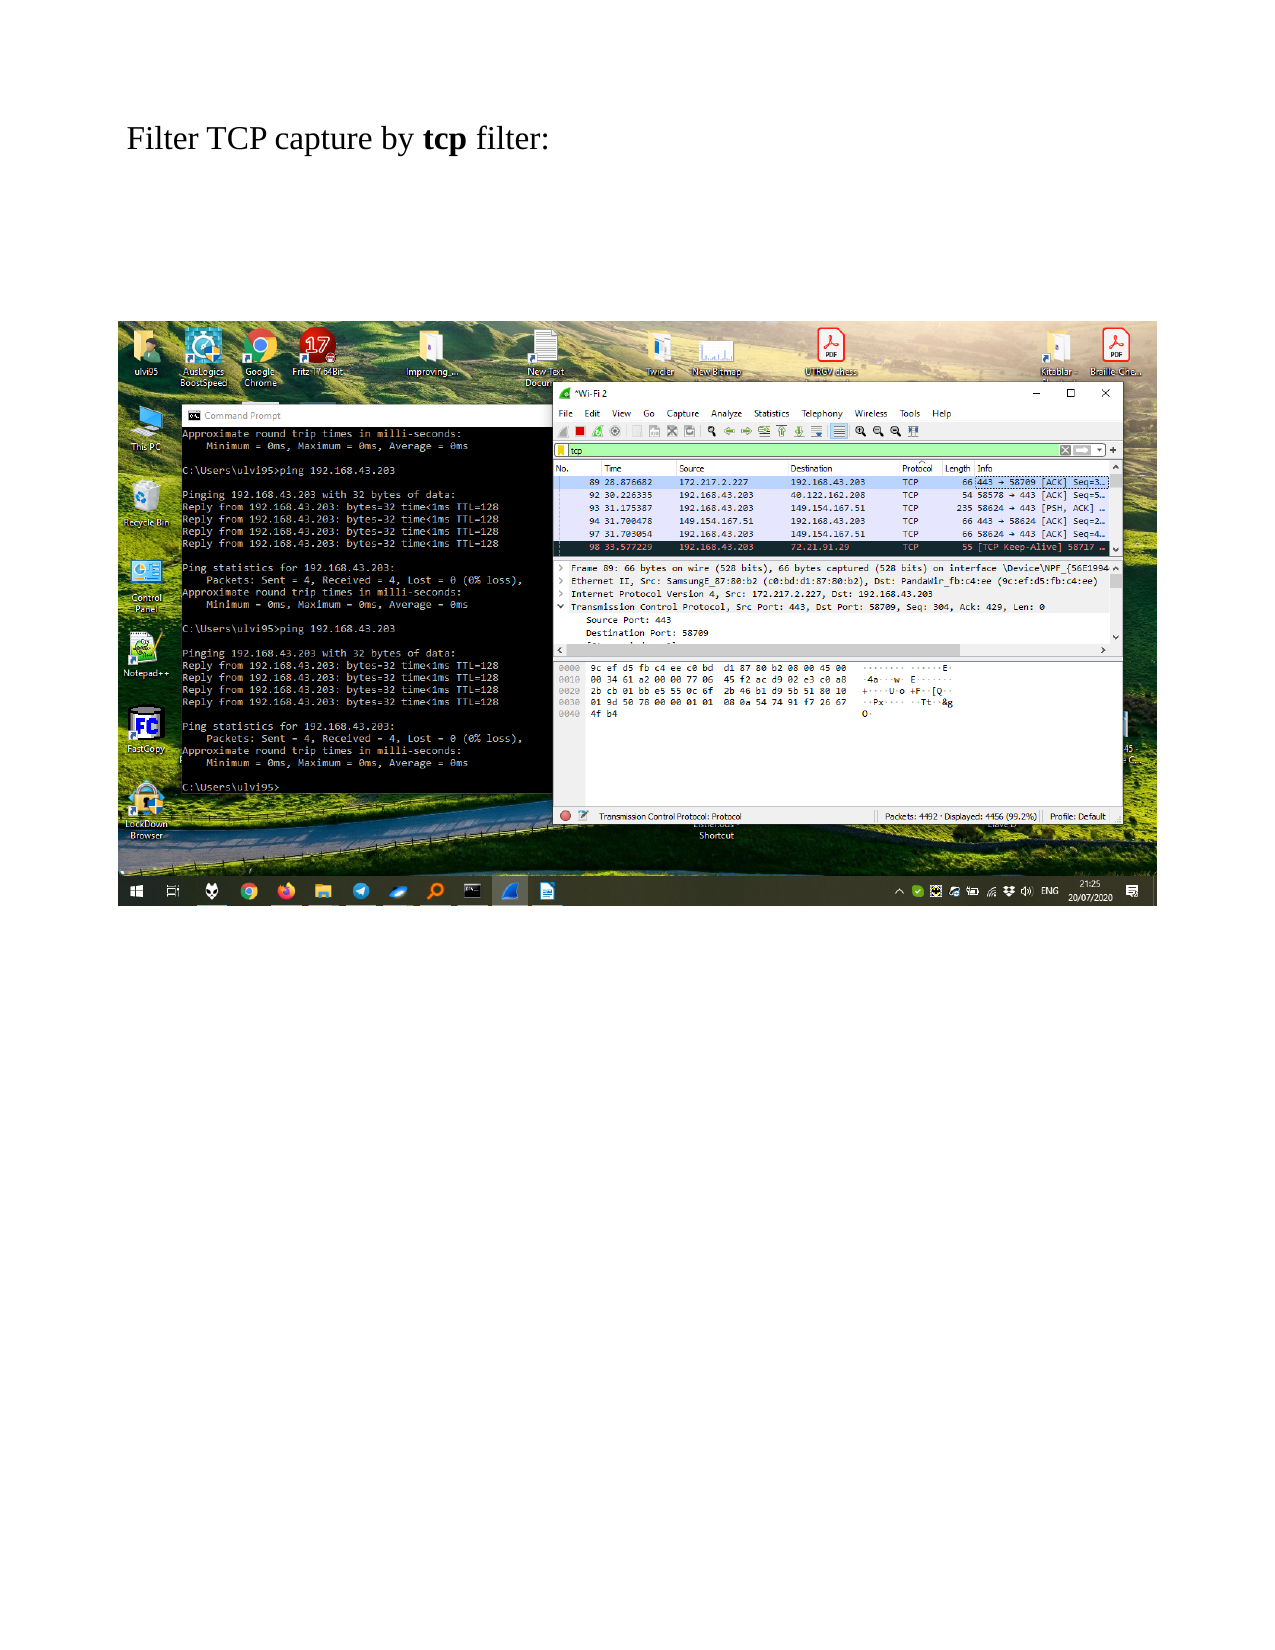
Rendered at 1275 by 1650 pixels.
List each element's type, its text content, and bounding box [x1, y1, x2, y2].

text Filter TCP capture by tcp filter: [118, 118, 1157, 156]
picture [118, 321, 1157, 906]
